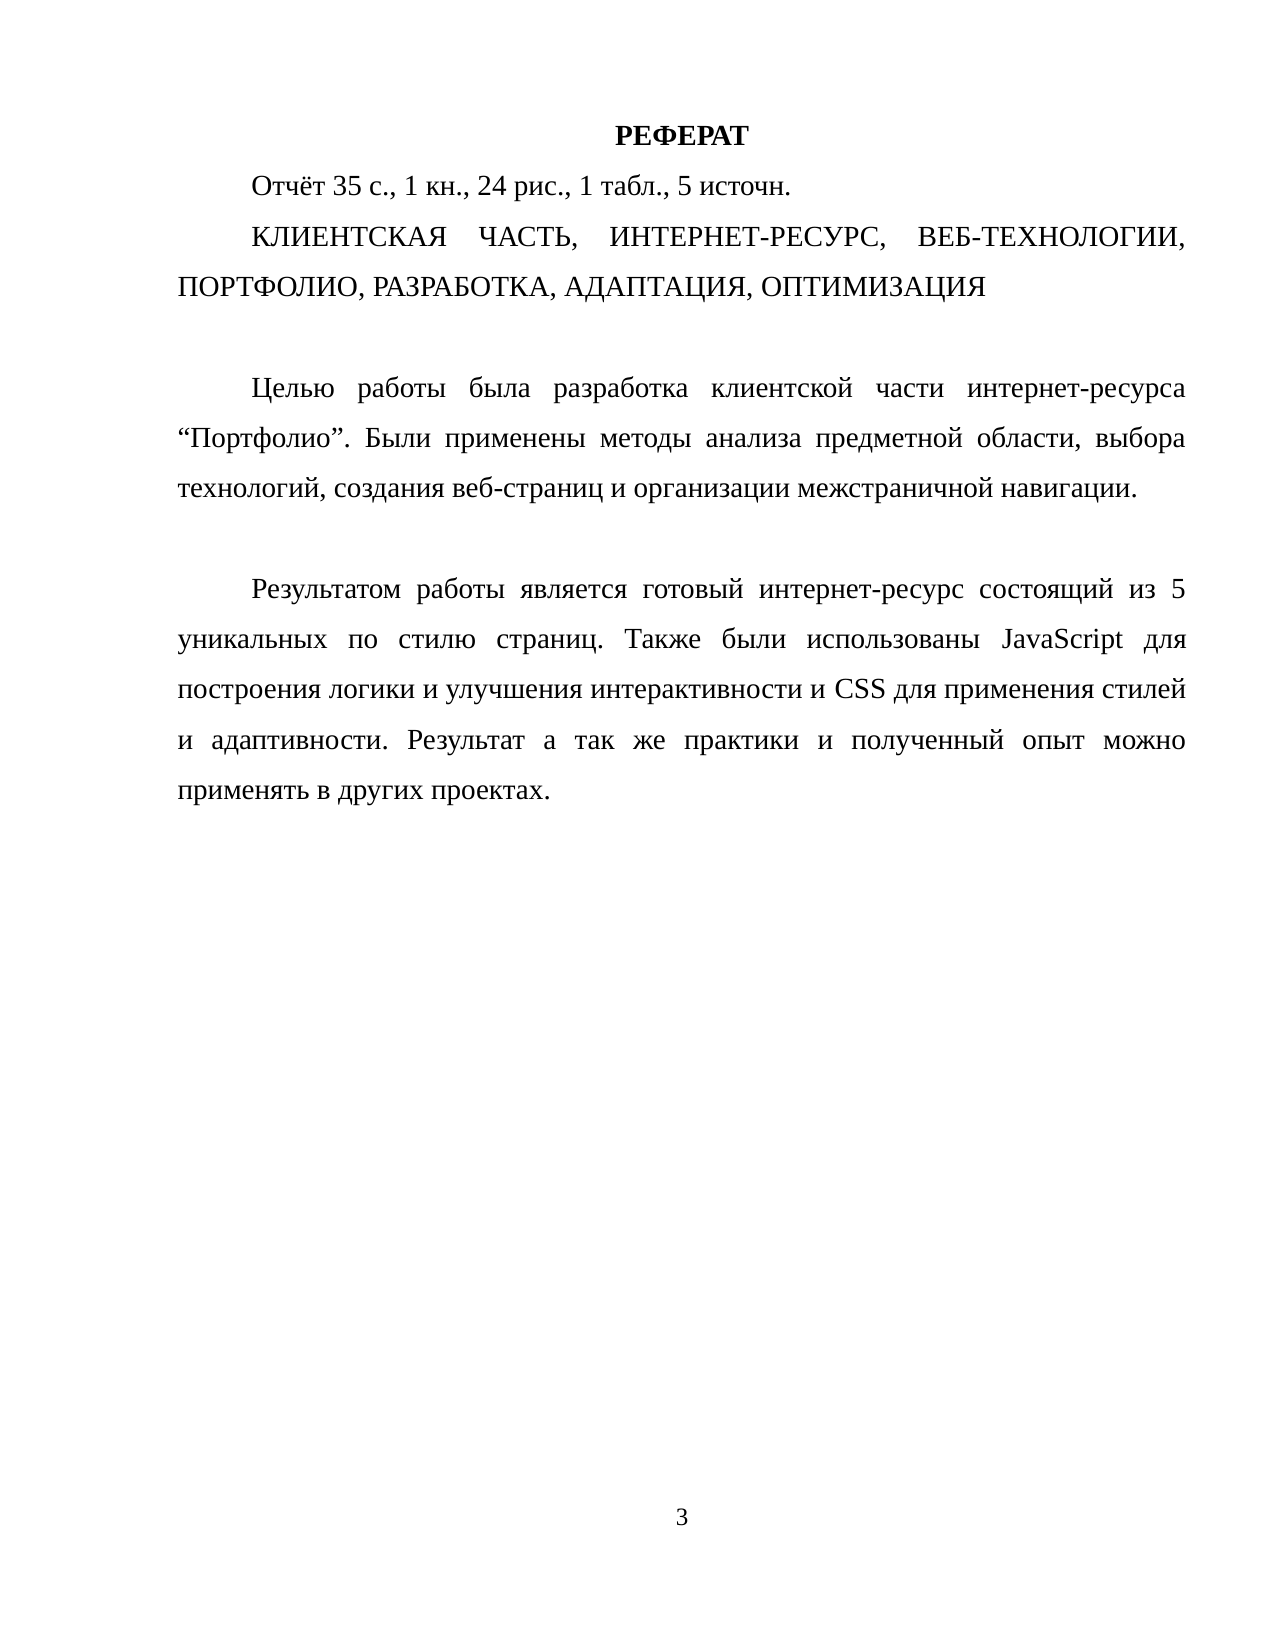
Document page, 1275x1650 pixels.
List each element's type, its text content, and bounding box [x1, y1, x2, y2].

text Целью работы была разработка клиентской части интернет-ресурса “Портфолио”. Были применены методы анализа предметной области, выбора технологий, создания веб-страниц и организации межстраничной навигации. [177, 370, 1186, 504]
text Отчёт 35 с., 1 кн., 24 рис., 1 табл., 5 источн. [177, 168, 1186, 202]
text Результатом работы является готовый интернет-ресурс состоящий из 5 уникальных по стилю страниц. Также были использованы JavaScript для построения логики и улучшения интерактивности и CSS для применения стилей и адаптивности. Результат а так же практики и полученный опыт можно применять в других проектах. [177, 571, 1186, 806]
text КЛИЕНТСКАЯ ЧАСТЬ, ИНТЕРНЕТ-РЕСУРС, ВЕБ-ТЕХНОЛОГИИ, ПОРТФОЛИО, РАЗРАБОТКА, АДАПТАЦИЯ, ОПТИМИЗАЦИЯ [177, 219, 1186, 303]
text РЕФЕРАТ [177, 118, 1186, 152]
